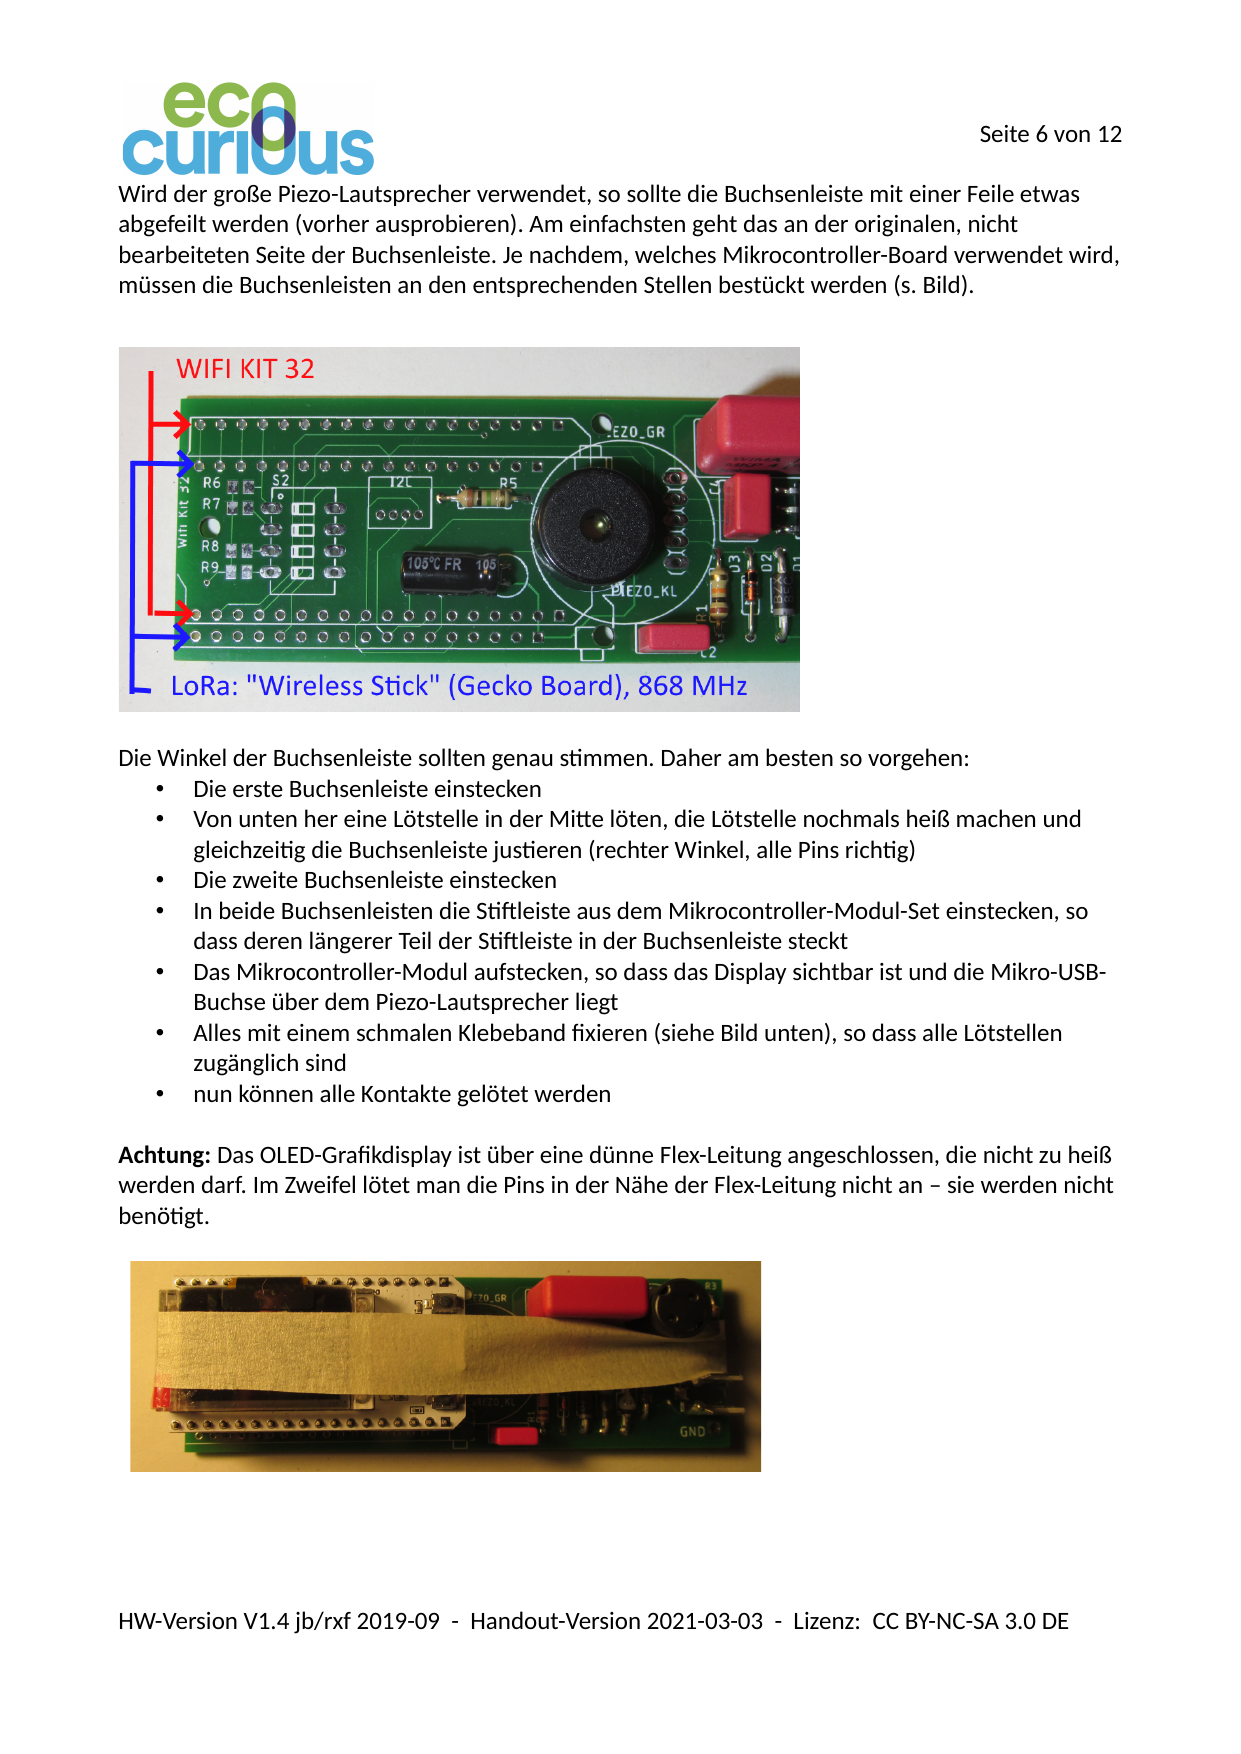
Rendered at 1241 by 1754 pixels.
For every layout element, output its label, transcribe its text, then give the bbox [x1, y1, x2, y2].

list Die erste Buchsenleiste einstecken [156, 773, 1122, 803]
list nun können alle Kontakte gelötet werden [156, 1078, 1122, 1108]
list Alles mit einem schmalen Klebeband fixieren (siehe Bild unten), so dass alle Lötstellen zugänglich sind [156, 1017, 1122, 1078]
picture [122, 82, 374, 175]
list Das Mikrocontroller-Modul aufstecken, so dass das Display sichtbar ist und die Mikro-USB-Buchse über dem Piezo-Lautsprecher liegt [156, 956, 1122, 1017]
picture [130, 1261, 762, 1472]
list Von unten her eine Lötstelle in der Mitte löten, die Lötstelle nochmals heiß machen und gleichzeitig die Buchsenleiste justieren (rechter Winkel, alle Pins richtig) [156, 803, 1122, 864]
list In beide Buchsenleisten die Stiftleiste aus dem Mikrocontroller-Modul-Set einstecken, so dass deren längerer Teil der Stiftleiste in der Buchsenleiste steckt [156, 895, 1122, 956]
text Achtung: Das OLED-Grafikdisplay ist über eine dünne Flex-Leitung angeschlossen, die nicht zu heiß werden darf. Im Zweifel lötet man die Pins in der Nähe der Flex-Leitung nicht an – sie werden nicht benötigt. [118, 1139, 1122, 1231]
text Die Winkel der Buchsenleiste sollten genau stimmen. Daher am besten so vorgehen: [118, 742, 1122, 773]
list Die zweite Buchsenleiste einstecken [156, 864, 1122, 895]
text Wird der große Piezo-Lautsprecher verwendet, so sollte die Buchsenleiste mit einer Feile etwas abgefeilt werden (vorher ausprobieren). Am einfachsten geht das an der originalen, nicht bearbeiteten Seite der Buchsenleiste. Je nachdem, welches Mikrocontroller-Board verwendet wird, müssen die Buchsenleisten an den entsprechenden Stellen bestückt werden (s. Bild). [118, 178, 1122, 300]
picture [118, 347, 800, 712]
